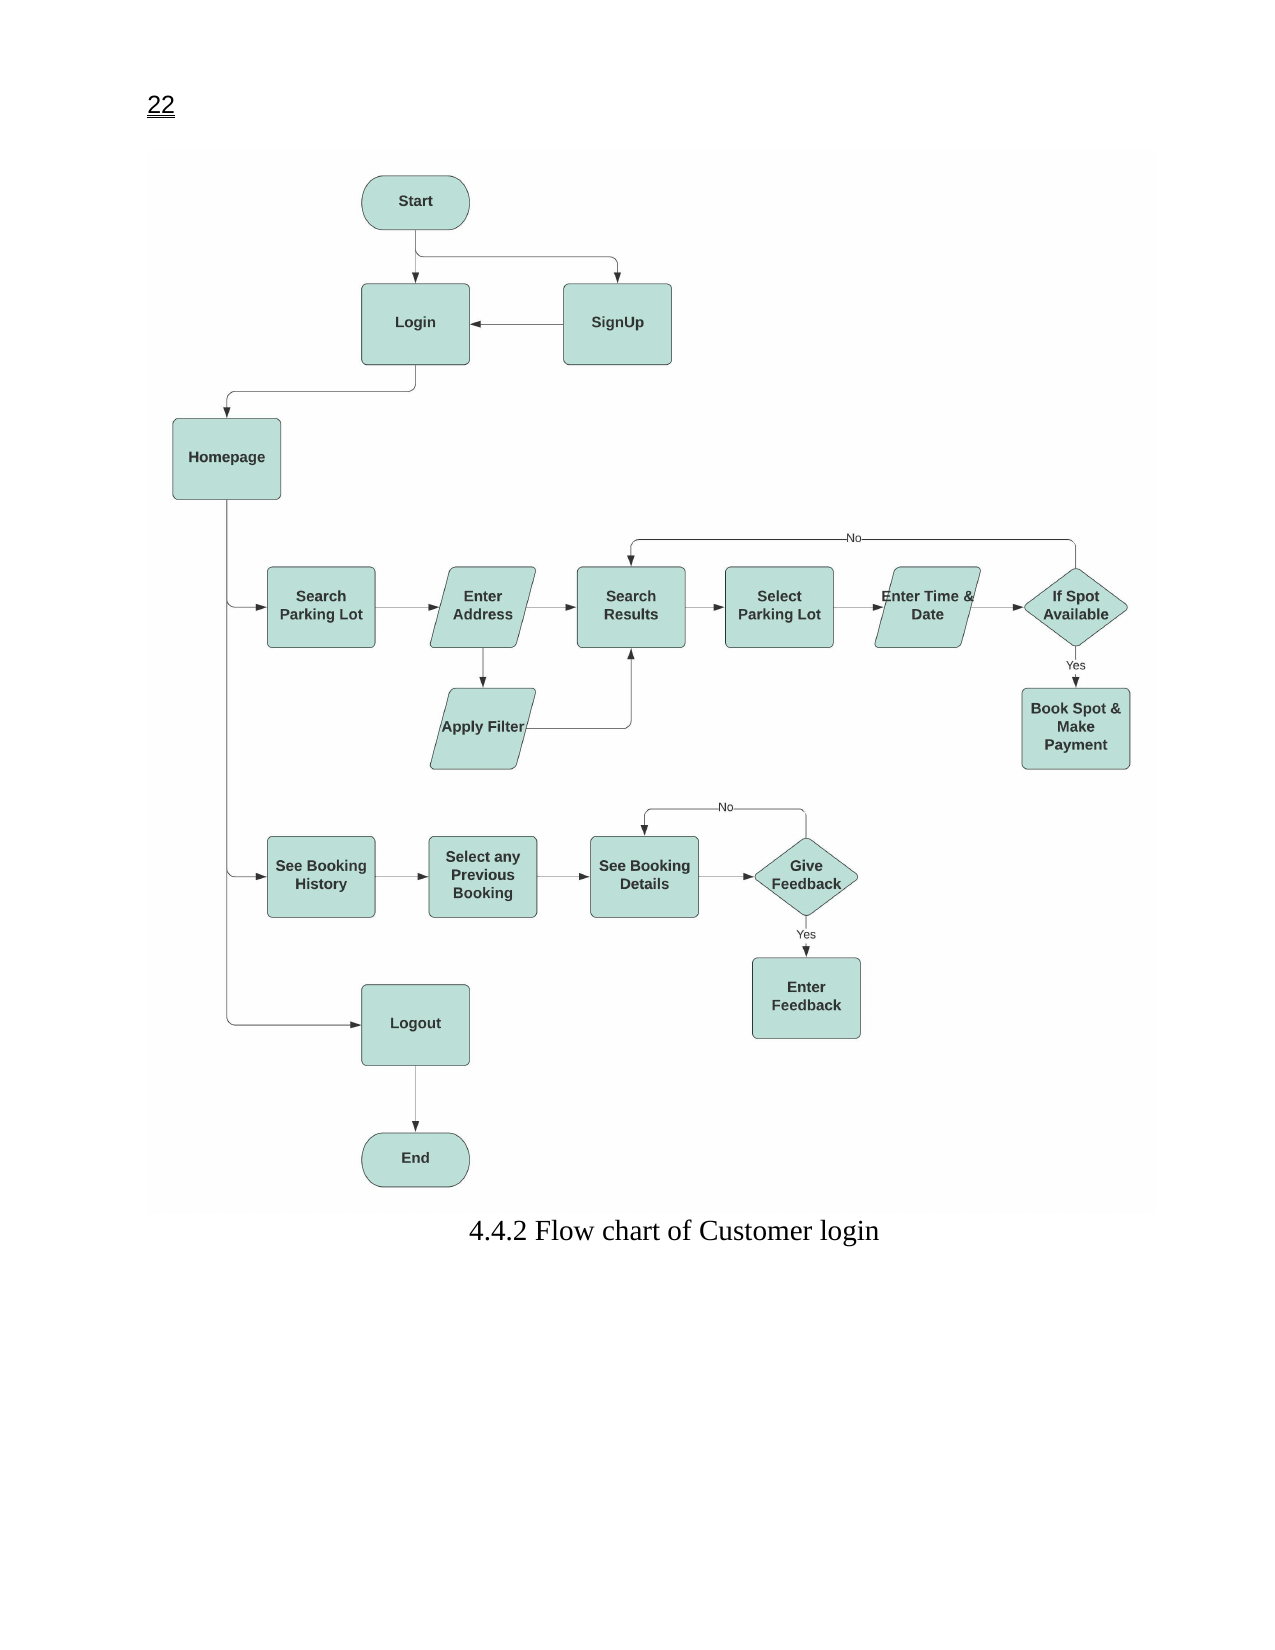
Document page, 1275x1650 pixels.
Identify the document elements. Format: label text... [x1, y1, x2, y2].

picture [147, 150, 1157, 1214]
subtitle 4.4.2 Flow chart of Customer login [147, 1214, 1156, 1247]
